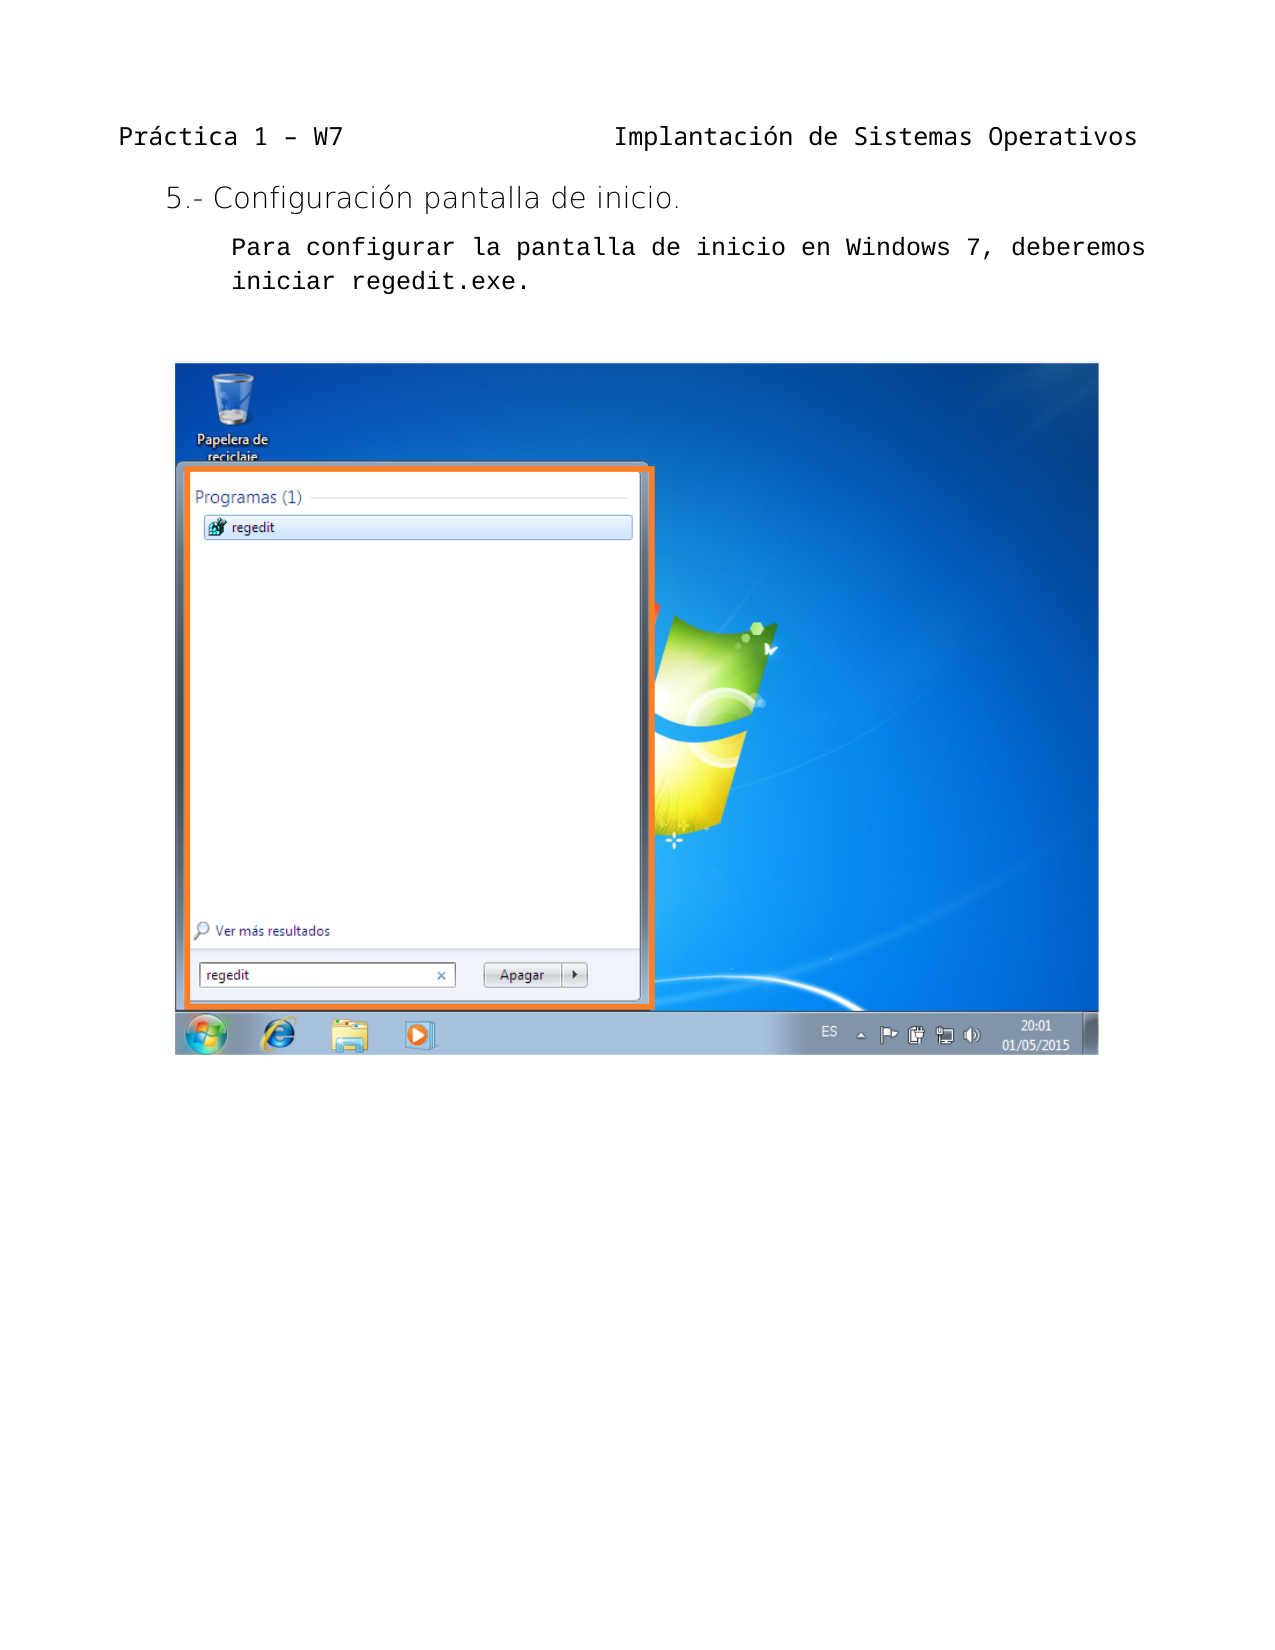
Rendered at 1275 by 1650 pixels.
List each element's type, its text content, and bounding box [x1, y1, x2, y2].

list Configuración pantalla de inicio. [156, 182, 1157, 216]
picture [174, 361, 1101, 1063]
text Para configurar la pantalla de inicio en Windows 7, deberemos iniciar regedit.exe. [231, 235, 1157, 297]
